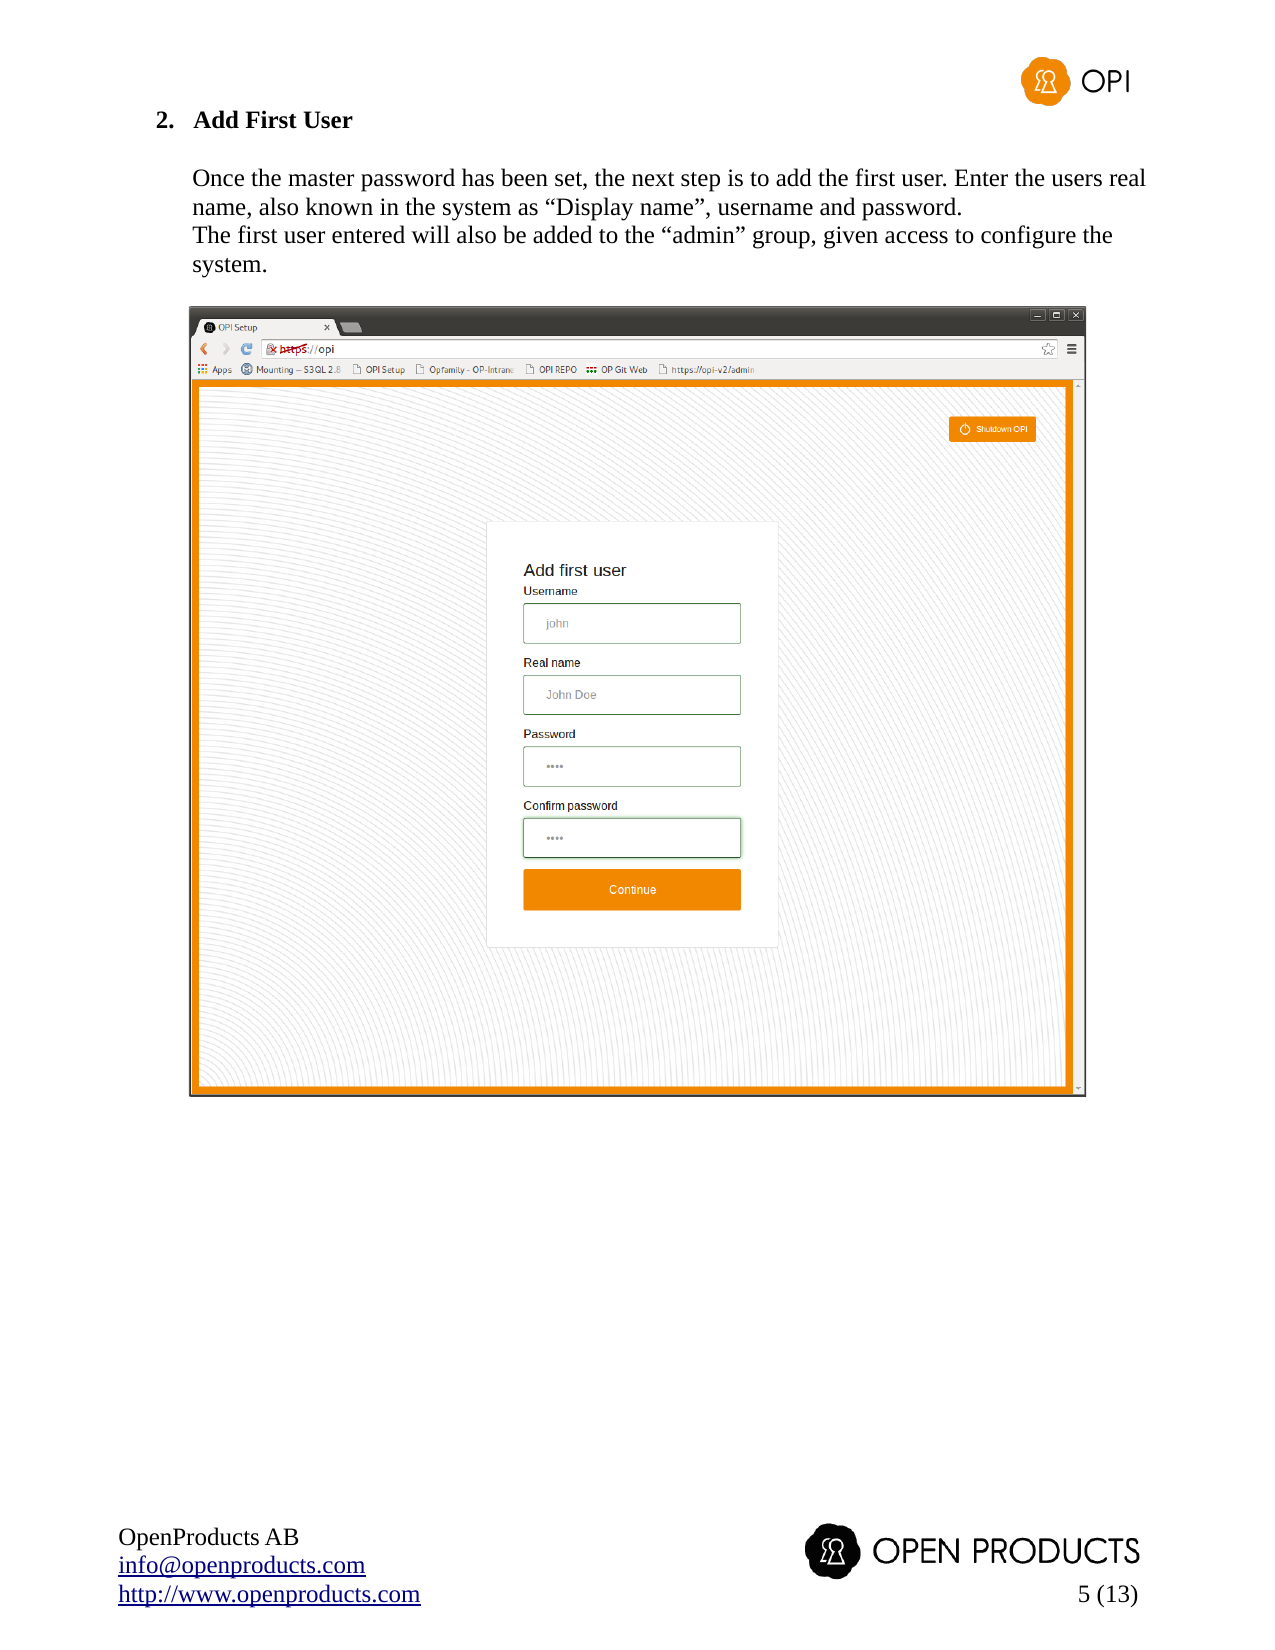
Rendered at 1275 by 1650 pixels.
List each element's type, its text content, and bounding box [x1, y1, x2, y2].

picture [780, 1497, 1162, 1604]
list Add First User [156, 106, 1157, 134]
picture [188, 306, 1087, 1097]
picture [998, 34, 1157, 128]
text Once the master password has been set, the next step is to add the first user. Enter the users real name, also known in the system as “Display name”, username and password. [192, 163, 1157, 221]
text The first user entered will also be added to the “admin” group, given access to configure the system. [192, 221, 1157, 278]
